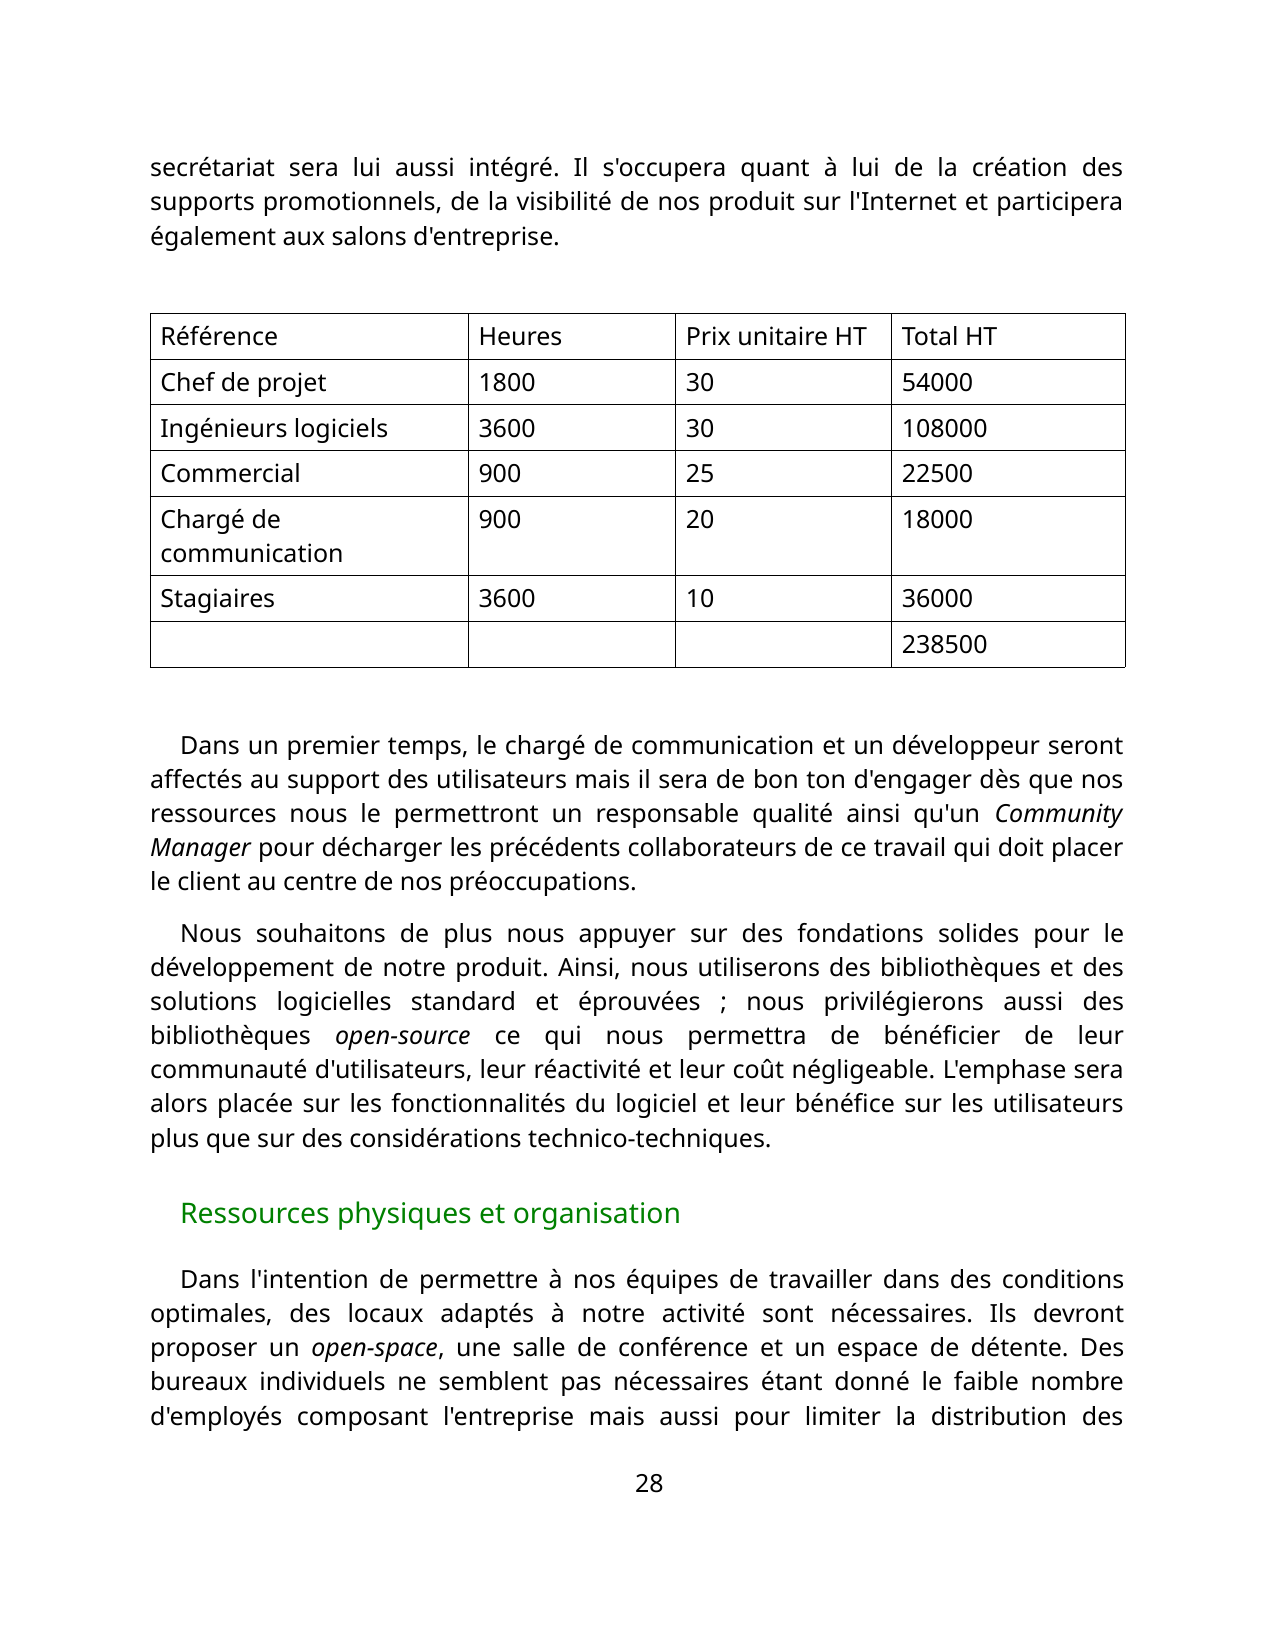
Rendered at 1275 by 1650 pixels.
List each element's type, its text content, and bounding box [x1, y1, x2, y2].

table_header Prix unitaire HT [676, 314, 891, 359]
table_cell 36000 [892, 576, 1125, 621]
table_cell 238500 [892, 622, 1125, 667]
table_cell 25 [676, 451, 891, 496]
table_cell 108000 [892, 405, 1125, 450]
table_cell 54000 [892, 360, 1125, 404]
table_cell Commercial [151, 451, 468, 496]
table_cell 10 [676, 576, 891, 621]
table_cell 900 [469, 451, 675, 496]
table_cell [469, 622, 675, 667]
table_cell 1800 [469, 360, 675, 404]
table_cell Chef de projet [151, 360, 468, 404]
text Dans l'intention de permettre à nos équipes de travailler dans des conditions optimales, des locaux adaptés à notre activité sont nécessaires. Ils devront proposer un open-space, une salle de conférence et un espace de détente. Des bureaux individuels ne semblent pas nécessaires étant donné le faible nombre d'employés composant l'entreprise mais aussi pour limiter la distribution des [150, 1262, 1125, 1432]
text Nous souhaitons de plus nous appuyer sur des fondations solides pour le développement de notre produit. Ainsi, nous utiliserons des bibliothèques et des solutions logicielles standard et éprouvées ; nous privilégierons aussi des bibliothèques open-source ce qui nous permettra de bénéficier de leur communauté d'utilisateurs, leur réactivité et leur coût négligeable. L'emphase sera alors placée sur les fonctionnalités du logiciel et leur bénéfice sur les utilisateurs plus que sur des considérations technico-techniques. [150, 916, 1125, 1154]
table_cell 3600 [469, 576, 675, 621]
table_header Référence [151, 314, 468, 359]
table_cell Stagiaires [151, 576, 468, 621]
table_cell 30 [676, 360, 891, 404]
table_cell 3600 [469, 405, 675, 450]
table_cell 18000 [892, 497, 1125, 575]
text secrétariat sera lui aussi intégré. Il s'occupera quant à lui de la création des supports promotionnels, de la visibilité de nos produit sur l'Internet et participera également aux salons d'entreprise. [150, 150, 1125, 252]
subtitle Ressources physiques et organisation [150, 1193, 1125, 1232]
table_cell 22500 [892, 451, 1125, 496]
table_cell [151, 622, 468, 667]
table_cell 30 [676, 405, 891, 450]
table_header Total HT [892, 314, 1125, 359]
table_cell Chargé de communication [151, 497, 468, 575]
table_cell 20 [676, 497, 891, 575]
table_cell [676, 622, 891, 667]
table_header Heures [469, 314, 675, 359]
table_cell Ingénieurs logiciels [151, 405, 468, 450]
table_cell 900 [469, 497, 675, 575]
text Dans un premier temps, le chargé de communication et un développeur seront affectés au support des utilisateurs mais il sera de bon ton d'engager dès que nos ressources nous le permettront un responsable qualité ainsi qu'un Community Manager pour décharger les précédents collaborateurs de ce travail qui doit placer le client au centre de nos préoccupations. [150, 728, 1125, 898]
